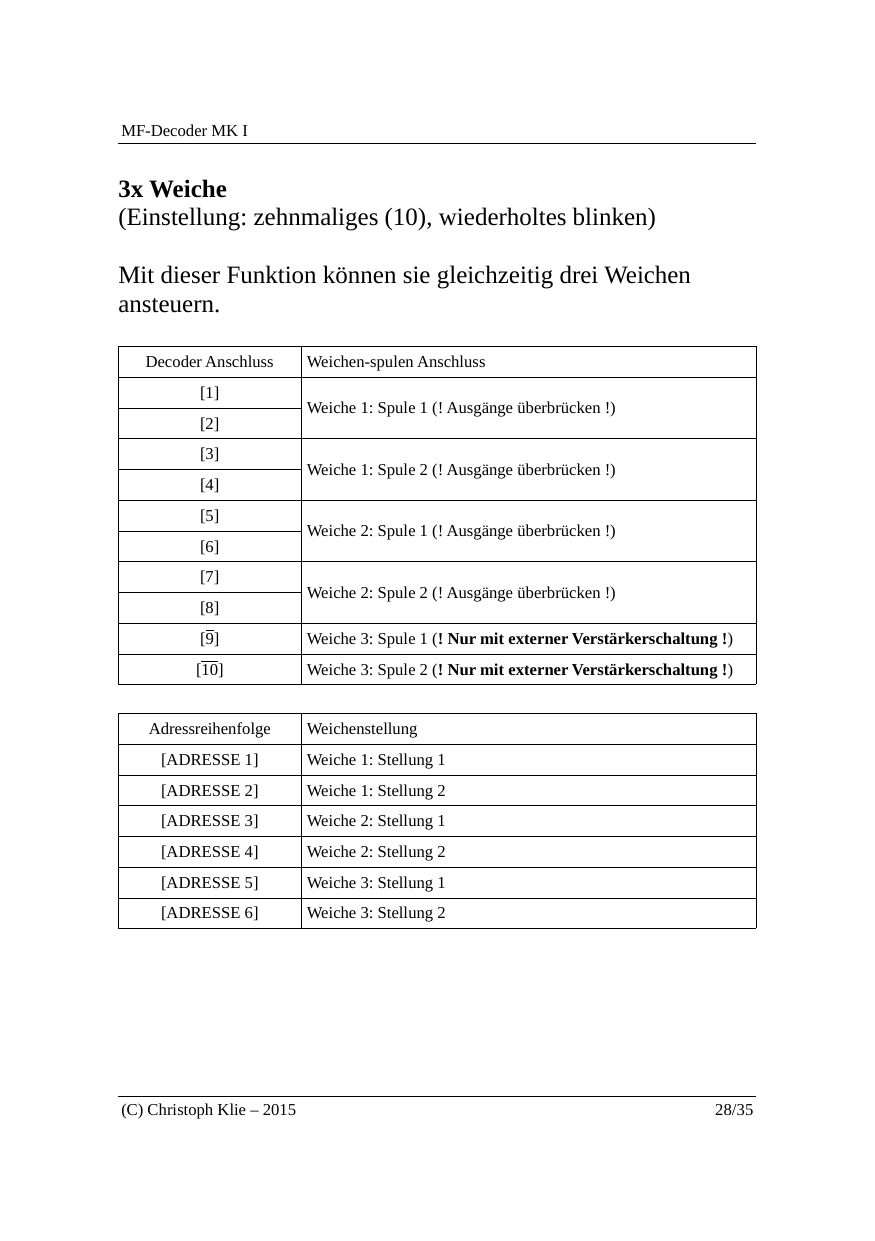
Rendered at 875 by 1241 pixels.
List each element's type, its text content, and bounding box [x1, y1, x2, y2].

table_cell [6] [119, 532, 301, 561]
text Mit dieser Funktion können sie gleichzeitig drei Weichen ansteuern. [118, 260, 756, 317]
table_cell [10] [119, 655, 301, 684]
table_cell Weiche 3: Spule 1 (! Nur mit externer Verstärkerschaltung !) [302, 624, 756, 653]
text (Einstellung: zehnmaliges (10), wiederholtes blinken) [118, 202, 756, 231]
table_cell [ADRESSE 1] [119, 745, 301, 774]
table_header Adressreihenfolge [119, 714, 301, 744]
table_cell Weiche 2: Spule 1 (! Ausgänge überbrücken !) [302, 501, 756, 561]
table_cell [5] [119, 501, 301, 531]
table_cell Weiche 2: Stellung 2 [302, 837, 756, 867]
table_header Weichen-spulen Anschluss [302, 347, 756, 377]
table_cell [ADRESSE 5] [119, 868, 301, 897]
table_cell [3] [119, 439, 301, 469]
table_cell [ADRESSE 2] [119, 776, 301, 805]
table_cell [4] [119, 470, 301, 500]
table_cell Weiche 1: Stellung 2 [302, 776, 756, 805]
table_cell [2] [119, 409, 301, 438]
table_cell [8] [119, 593, 301, 623]
table_cell [ADRESSE 4] [119, 837, 301, 867]
table_header Decoder Anschluss [119, 347, 301, 377]
table_cell [1] [119, 378, 301, 408]
table_cell [ADRESSE 3] [119, 806, 301, 836]
table_cell Weiche 3: Stellung 2 [302, 899, 756, 928]
table_cell Weiche 3: Spule 2 (! Nur mit externer Verstärkerschaltung !) [302, 655, 756, 684]
table_cell [7] [119, 562, 301, 592]
table_header Weichenstellung [302, 714, 756, 744]
table_cell [9] [119, 624, 301, 653]
table_cell Weiche 1: Spule 2 (! Ausgänge überbrücken !) [302, 439, 756, 500]
table_cell Weiche 1: Stellung 1 [302, 745, 756, 774]
text 3x Weiche [118, 174, 756, 202]
table_cell [ADRESSE 6] [119, 899, 301, 928]
table_cell Weiche 2: Spule 2 (! Ausgänge überbrücken !) [302, 562, 756, 623]
table_cell Weiche 1: Spule 1 (! Ausgänge überbrücken !) [302, 378, 756, 438]
table_cell Weiche 2: Stellung 1 [302, 806, 756, 836]
table_cell Weiche 3: Stellung 1 [302, 868, 756, 897]
